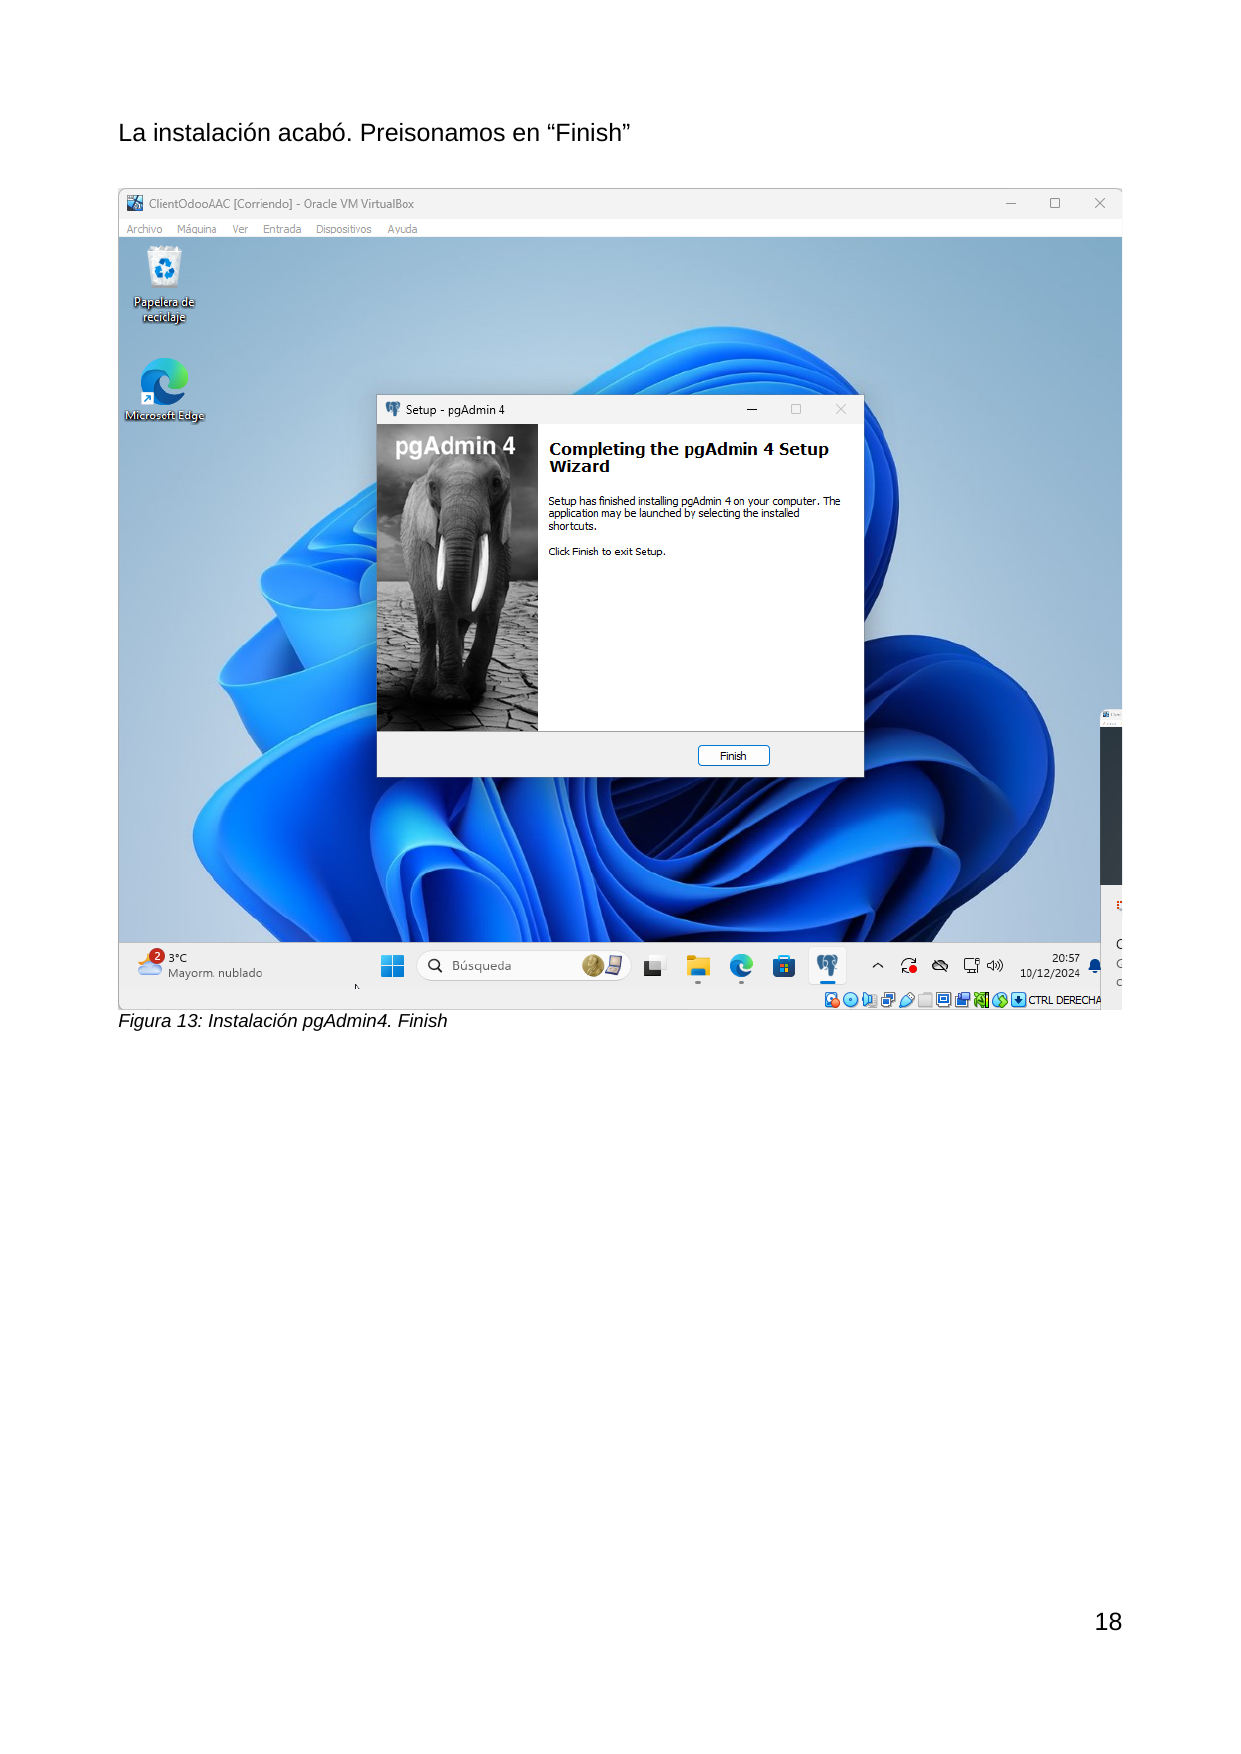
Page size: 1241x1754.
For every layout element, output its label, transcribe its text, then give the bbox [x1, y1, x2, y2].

text La instalación acabó. Preisonamos en “Finish” [118, 118, 1122, 147]
picture [118, 188, 1123, 1010]
text Figura 13: Instalación pgAdmin4. Finish [118, 1010, 1122, 1032]
